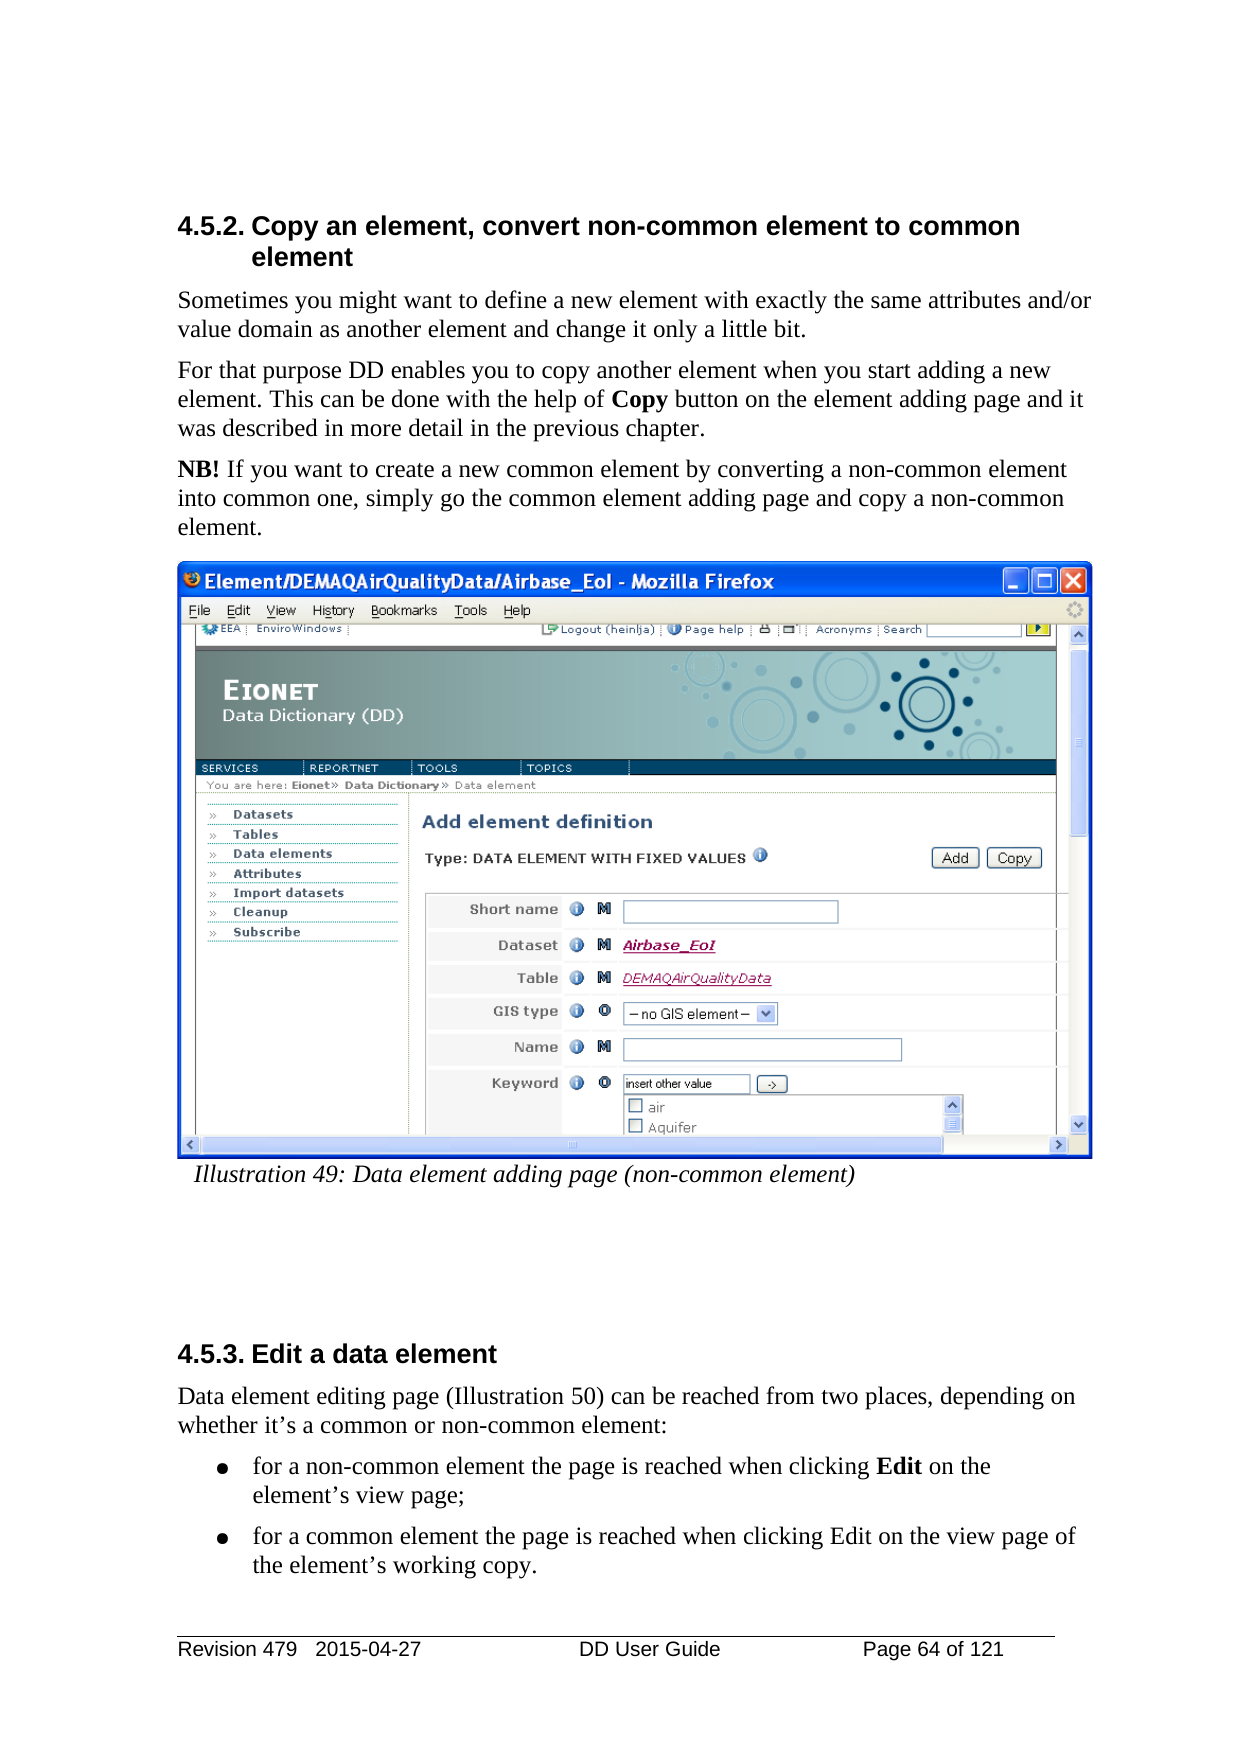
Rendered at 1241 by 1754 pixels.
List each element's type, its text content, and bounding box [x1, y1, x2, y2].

subtitle Edit a data element [177, 1338, 1092, 1369]
text For that purpose DD enables you to copy another element when you start adding a new element. This can be done with the help of Copy button on the element adding page and it was described in more detail in the previous chapter. [177, 355, 1092, 442]
subtitle Copy an element, convert non-common element to common element [177, 210, 1092, 272]
text Illustration 49: Data element adding page (non-common element) [194, 1159, 1076, 1188]
text Data element editing page (Illustration 50) can be reached from two places, depending on whether it’s a common or non-common element: [177, 1381, 1092, 1439]
picture [177, 561, 1093, 1159]
text NB! If you want to create a new common element by converting a non-common element into common one, simply go the common element adding page and copy a non-common element. [177, 454, 1092, 541]
list for a non-common element the page is reached when clicking Edit on the element’s view page; [215, 1451, 1092, 1509]
list for a common element the page is reached when clicking Edit on the view page of the element’s working copy. [215, 1521, 1092, 1579]
text Sometimes you might want to define a new element with exactly the same attributes and/or value domain as another element and change it only a little bit. [177, 285, 1092, 343]
